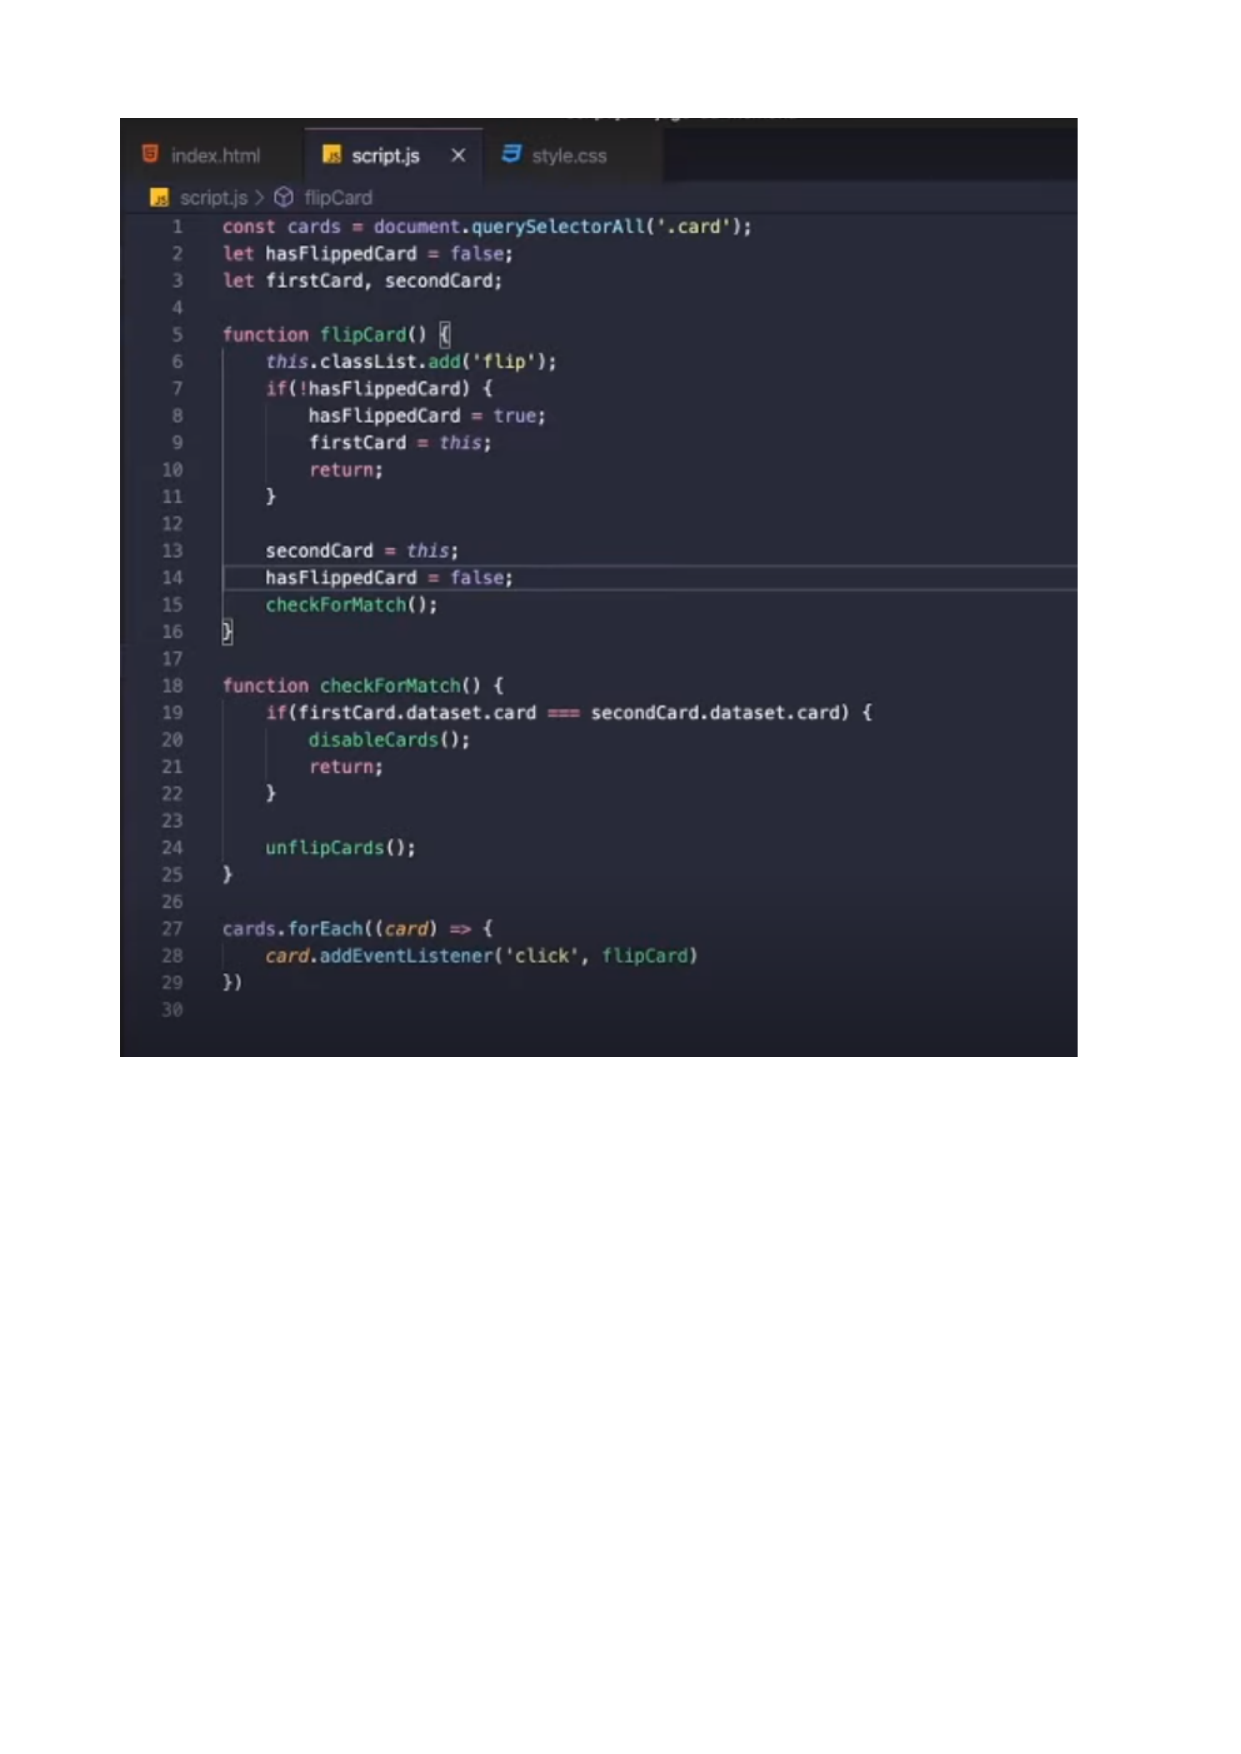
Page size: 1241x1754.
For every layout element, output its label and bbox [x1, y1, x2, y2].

picture [120, 118, 1078, 1057]
